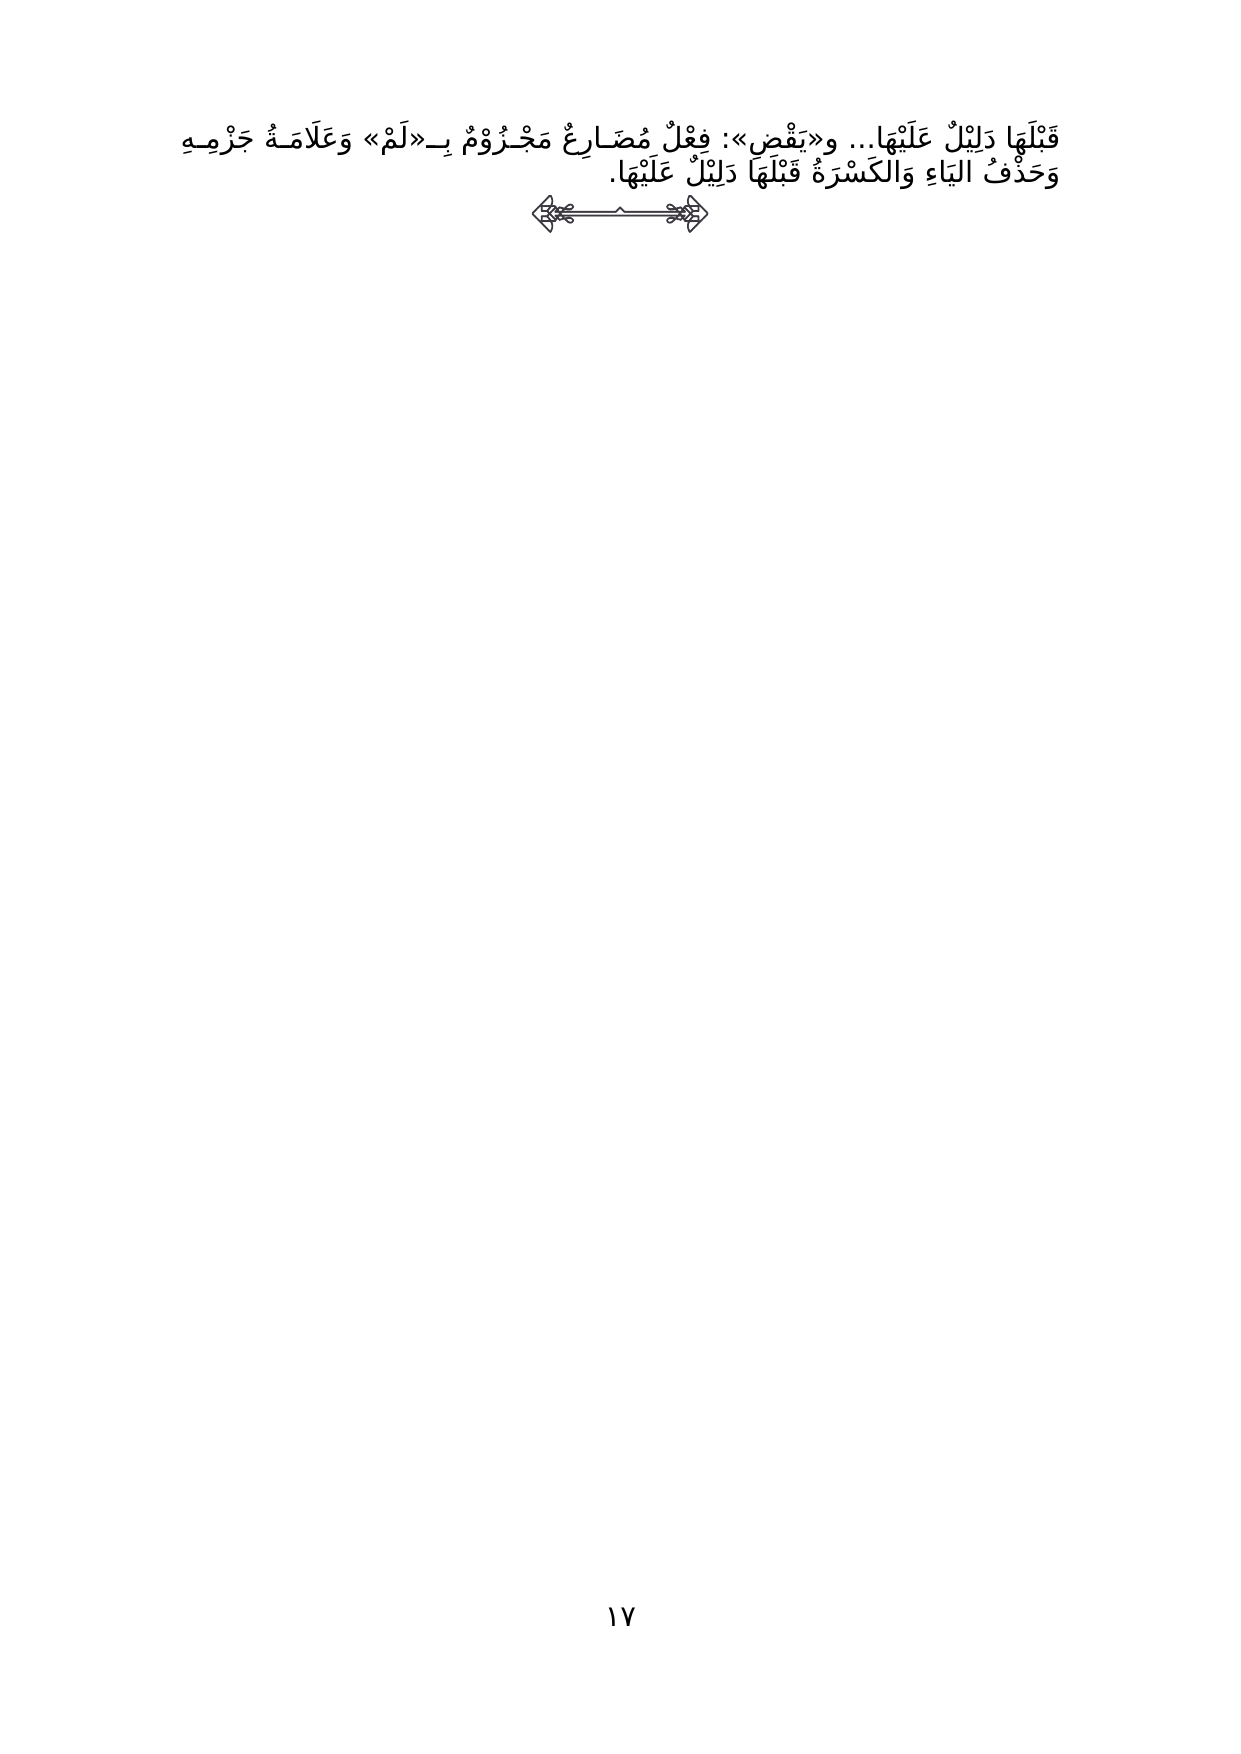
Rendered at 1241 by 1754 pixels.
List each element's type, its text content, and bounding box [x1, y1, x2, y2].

picture [531, 195, 709, 233]
text وَإِنْ كَانَ الفِعْلُ المُضَارِعُ مُعْتَلَّ الآخِرِ.. كَانَ جَزْمُهُ بِحَذْفِ حَرْفِ العِلَّةِ، نَحْوُ: (لَمْ يَسْعَ بَكْرٌ)، وَ(لَمْ يَدْعُ)، وَ(لَمْ يَقْضِ)؛ فـ«يَسْعَ»: فِعْلٌ مُضَارِعٌ مَجْزُوْمٌ بِـ«لَمْ» وَعَلَامَةُ جَزْمِهِ حَذْفُ الأَلِفِ وَالفَتْحَةُ قَبْلَهَا دَلِيْلٌ عَلَيْهَا... وَ«يَدْعُ»: فِعْلٌ مُضَارِعٌ مَجْزُوْمٌ بِـ«لَمْ» وَعَلَامَةُ جَزْمِهِ حَذْفُ الوَاوِ وَالضَّمَّةُ قَبْلَهَا دَلِيْلٌ عَلَيْهَا... و«يَقْضِ»: فِعْلٌ مُضَارِعٌ مَجْزُوْمٌ بِـ«لَمْ» وَعَلَامَةُ جَزْمِهِ وَحَذْفُ اليَاءِ وَالكَسْرَةُ قَبْلَهَا دَلِيْلٌ عَلَيْهَا. [180, 121, 1060, 189]
